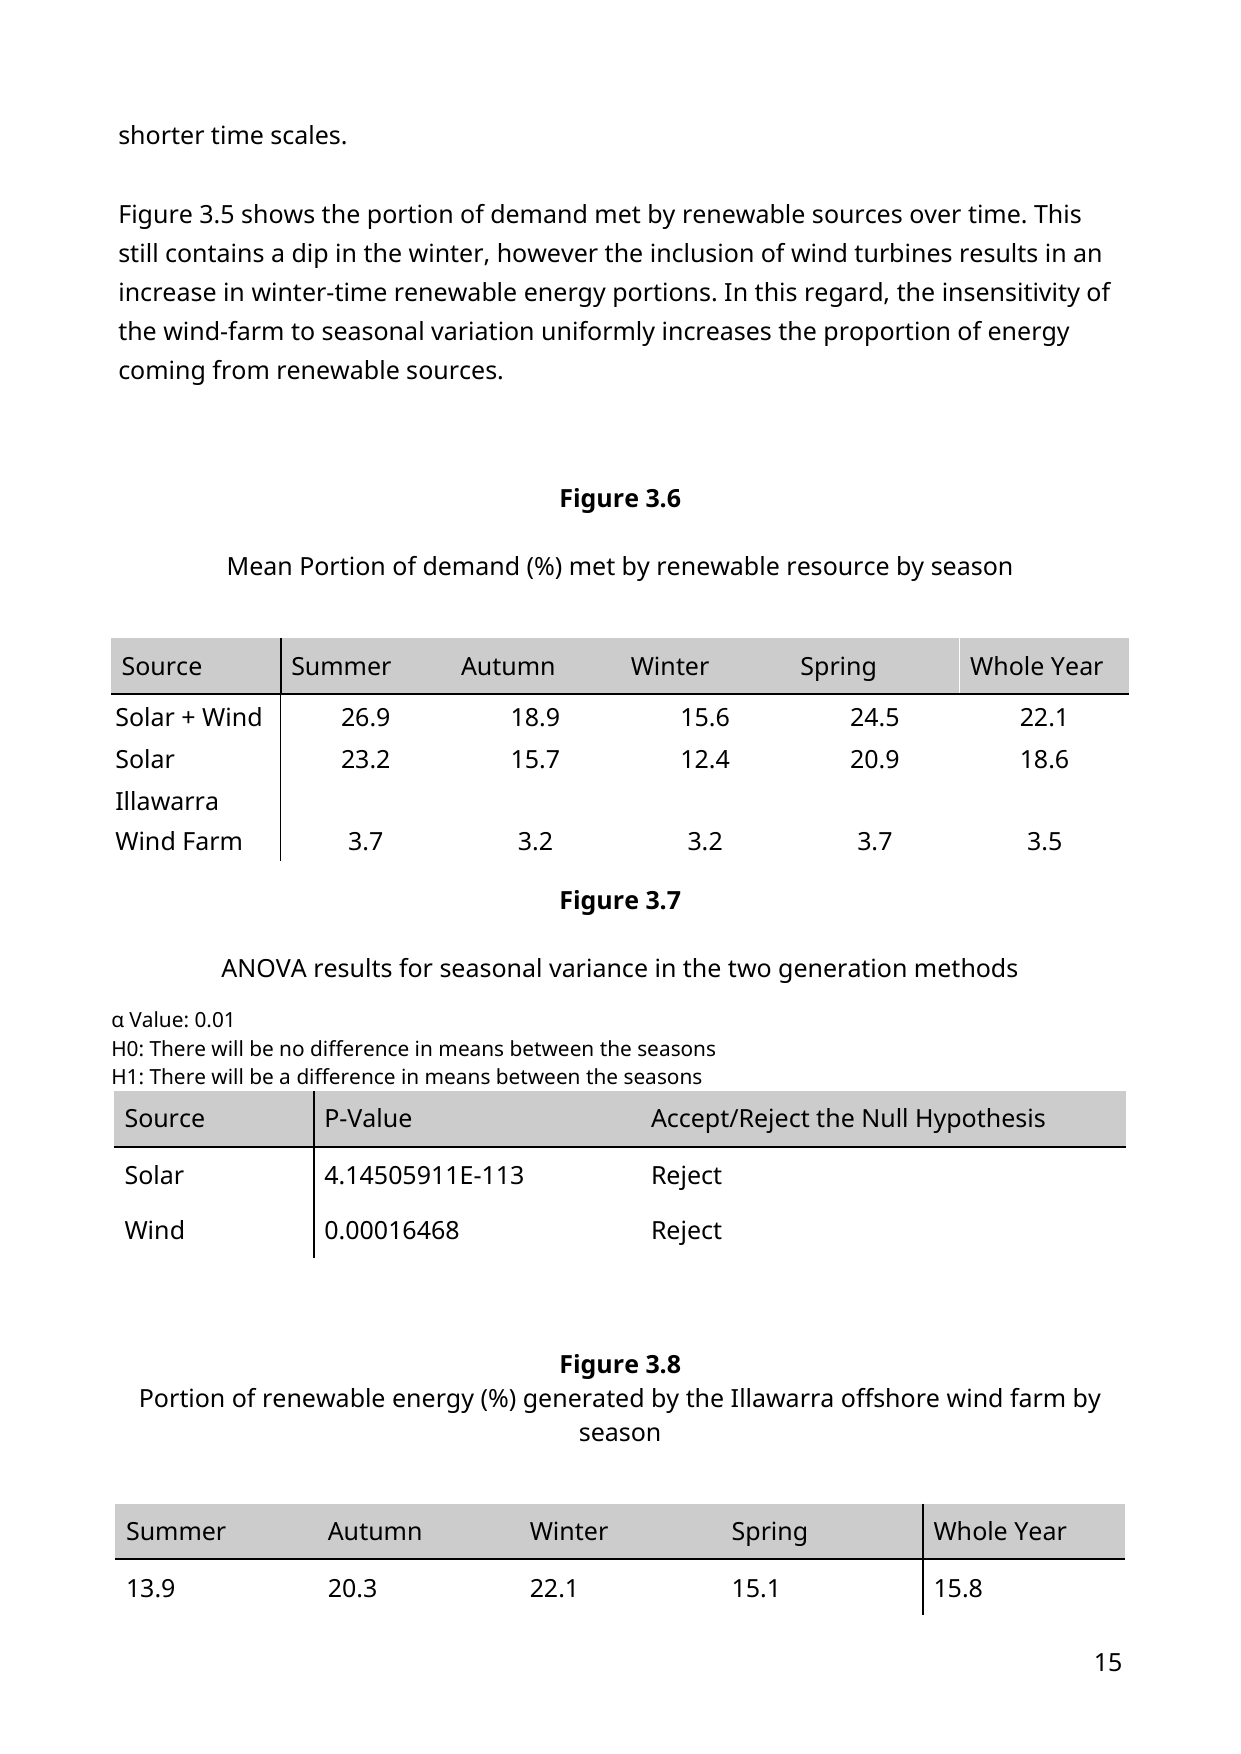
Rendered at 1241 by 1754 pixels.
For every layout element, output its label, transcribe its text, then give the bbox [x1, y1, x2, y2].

table_cell [101, 1459, 1139, 1626]
table_header Winter [519, 1504, 721, 1558]
table_cell 13.9 [115, 1560, 317, 1615]
table_header Spring [721, 1504, 922, 1558]
table_cell 15.7 [450, 738, 620, 780]
table_cell 3.5 [960, 780, 1129, 861]
table_cell 18.9 [450, 695, 620, 737]
table_cell 15.8 [924, 1560, 1125, 1615]
table_header Source [114, 1091, 313, 1146]
table_cell [101, 594, 1139, 872]
text Figure 3.5 shows the portion of demand met by renewable sources over time. This still contains a dip in the winter, however the inclusion of wind turbines results in an increase in winter-time renewable energy portions. In this regard, the insensitivity of the wind-farm to seasonal variation uniformly increases the proportion of energy coming from renewable sources. [118, 196, 1122, 387]
table_cell Figure 3.8 Portion of renewable energy (%) generated by the Illawarra offshore wind farm by season [101, 1336, 1139, 1459]
table_cell Reject [640, 1203, 1126, 1257]
table_cell 0.00016468 [315, 1203, 640, 1257]
table_cell 24.5 [790, 695, 959, 737]
table_header Source [111, 638, 280, 693]
table_header Summer [282, 638, 450, 693]
table_header Figure 3.6 Mean Portion of demand (%) met by renewable resource by season [101, 471, 1139, 593]
table_cell 12.4 [620, 738, 790, 780]
table_header P-Value [315, 1091, 640, 1146]
table_cell Solar [114, 1148, 313, 1202]
table_header Winter [620, 638, 790, 693]
table_header Whole Year [960, 638, 1129, 693]
table_header Summer [115, 1504, 317, 1558]
table_cell Wind [114, 1203, 313, 1257]
table_header Accept/Reject the Null Hypothesis [640, 1091, 1126, 1146]
table_header Spring [790, 638, 959, 693]
table_cell α Value: 0.01 H0: There will be no difference in means between the seasons H1: There will be a difference in means between the seasons [101, 995, 1139, 1336]
table_cell 20.9 [790, 738, 959, 780]
table_cell 3.2 [450, 780, 620, 861]
table_cell 4.14505911E-113 [315, 1148, 640, 1202]
table_cell 3.7 [281, 780, 450, 861]
table_cell Reject [640, 1148, 1126, 1202]
table_cell 26.9 [281, 695, 450, 737]
table_header Autumn [450, 638, 620, 693]
table_header Whole Year [924, 1504, 1125, 1558]
table_cell 22.1 [519, 1560, 721, 1615]
table_cell 15.1 [721, 1560, 922, 1615]
table_cell 23.2 [281, 738, 450, 780]
table_cell Figure 3.7 ANOVA results for seasonal variance in the two generation methods [101, 872, 1139, 995]
table_cell 18.6 [960, 738, 1129, 780]
table_cell Solar [111, 738, 280, 780]
text shorter time scales. [118, 118, 1122, 152]
table_cell Solar + Wind [111, 695, 280, 737]
table_cell 22.1 [960, 695, 1129, 737]
table_cell 3.7 [790, 780, 959, 861]
table_cell 3.2 [620, 780, 790, 861]
table_cell 20.3 [317, 1560, 519, 1615]
table_header Autumn [317, 1504, 519, 1558]
table_cell Illawarra Wind Farm [111, 780, 280, 861]
table_cell 15.6 [620, 695, 790, 737]
